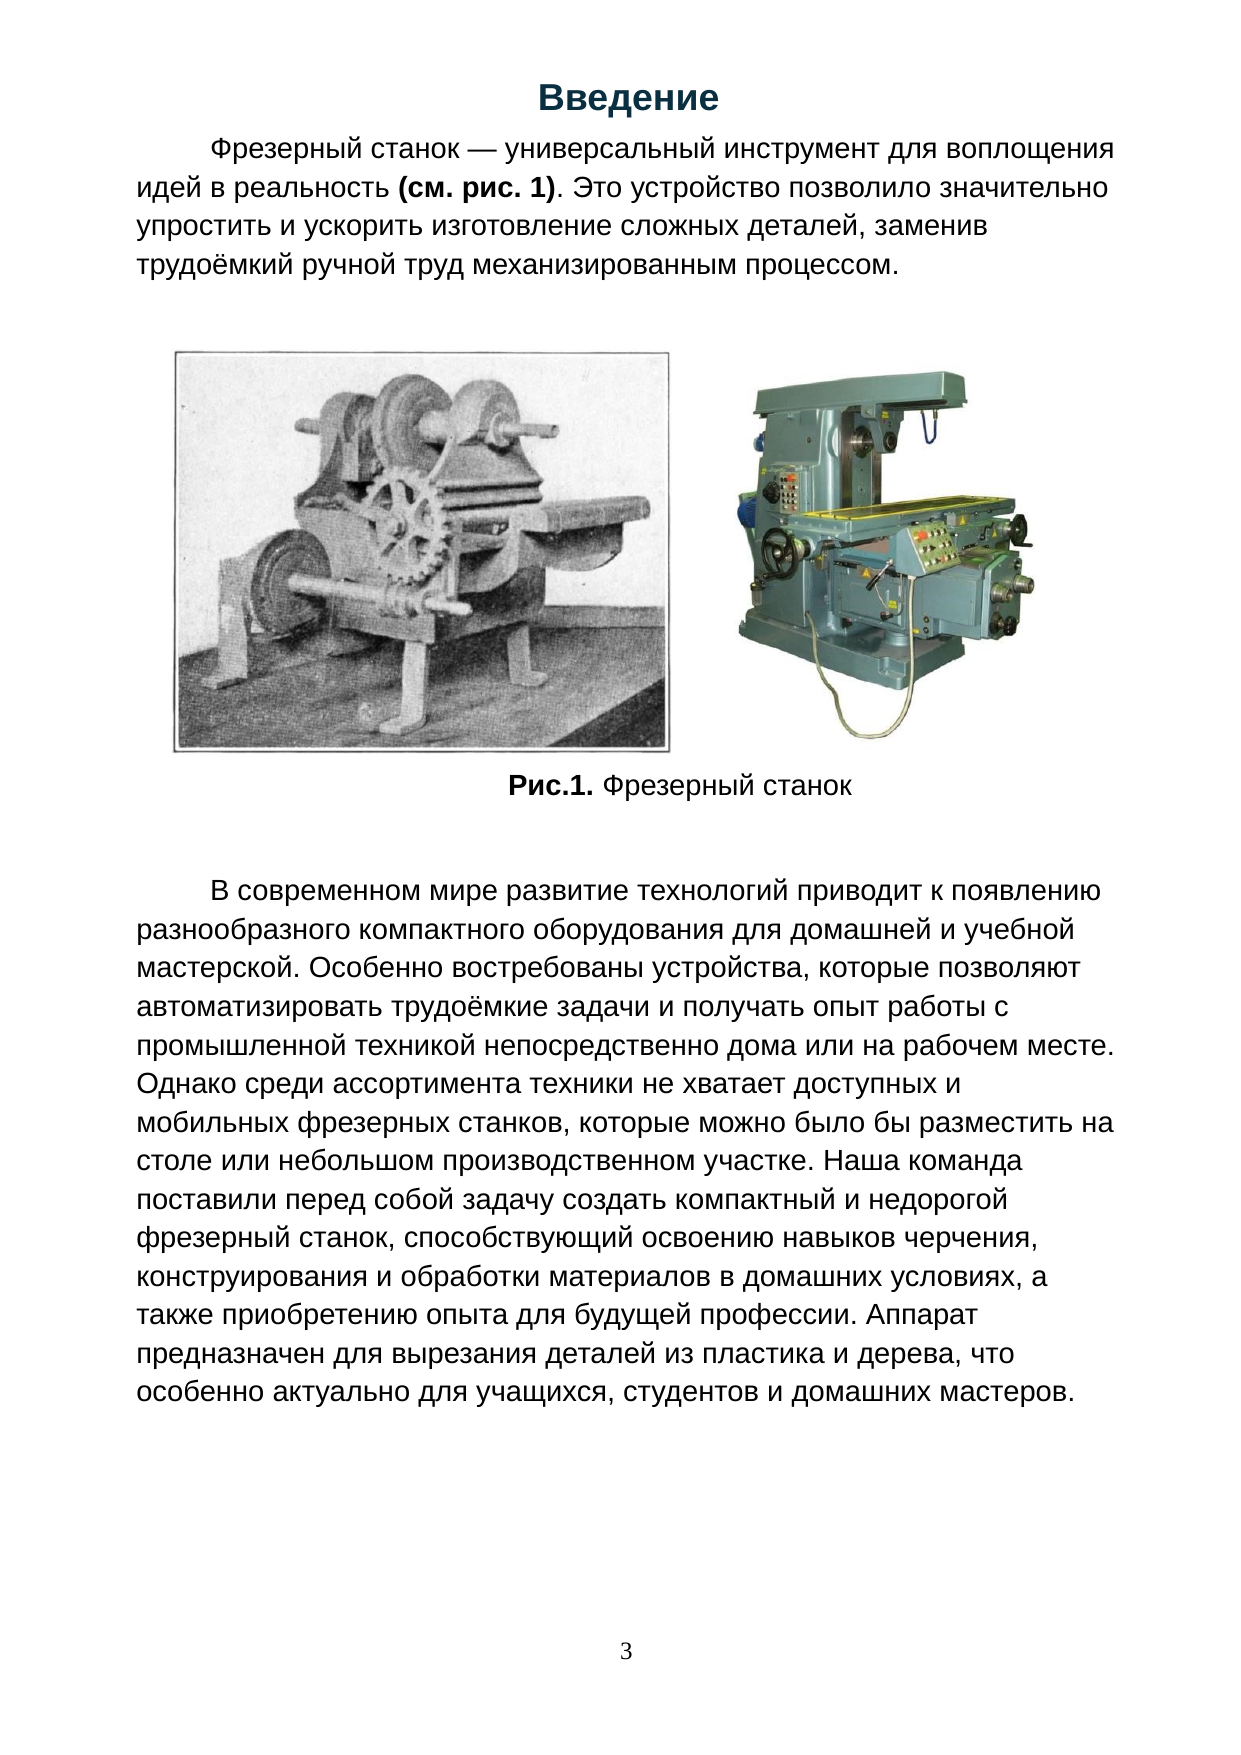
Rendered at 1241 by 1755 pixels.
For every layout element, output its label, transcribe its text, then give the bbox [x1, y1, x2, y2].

subtitle Введение [136, 75, 1121, 118]
text Фрезерный станок — универсальный инструмент для воплощения идей в реальность (см. рис. 1). Это устройство позволило значительно упростить и ускорить изготовление сложных деталей, заменив трудоёмкий ручной труд механизированным процессом. [136, 131, 1122, 280]
text В современном мире развитие технологий приводит к появлению разнообразного компактного оборудования для домашней и учебной мастерской. Особенно востребованы устройства, которые позволяют автоматизировать трудоёмкие задачи и получать опыт работы с промышленной техникой непосредственно дома или на рабочем месте. Однако среди ассортимента техники не хватает доступных и мобильных фрезерных станков, которые можно было бы разместить на столе или небольшом производственном участке. Наша команда поставили перед собой задачу создать компактный и недорогой фрезерный станок, способствующий освоению навыков черчения, конструирования и обработки материалов в домашних условиях, а также приобретению опыта для будущей профессии. Аппарат предназначен для вырезания деталей из пластика и дерева, что особенно актуально для учащихся, студентов и домашних мастеров. [136, 873, 1122, 1408]
picture [171, 349, 1086, 763]
text Рис.1. Фрезерный станок [238, 768, 1122, 802]
